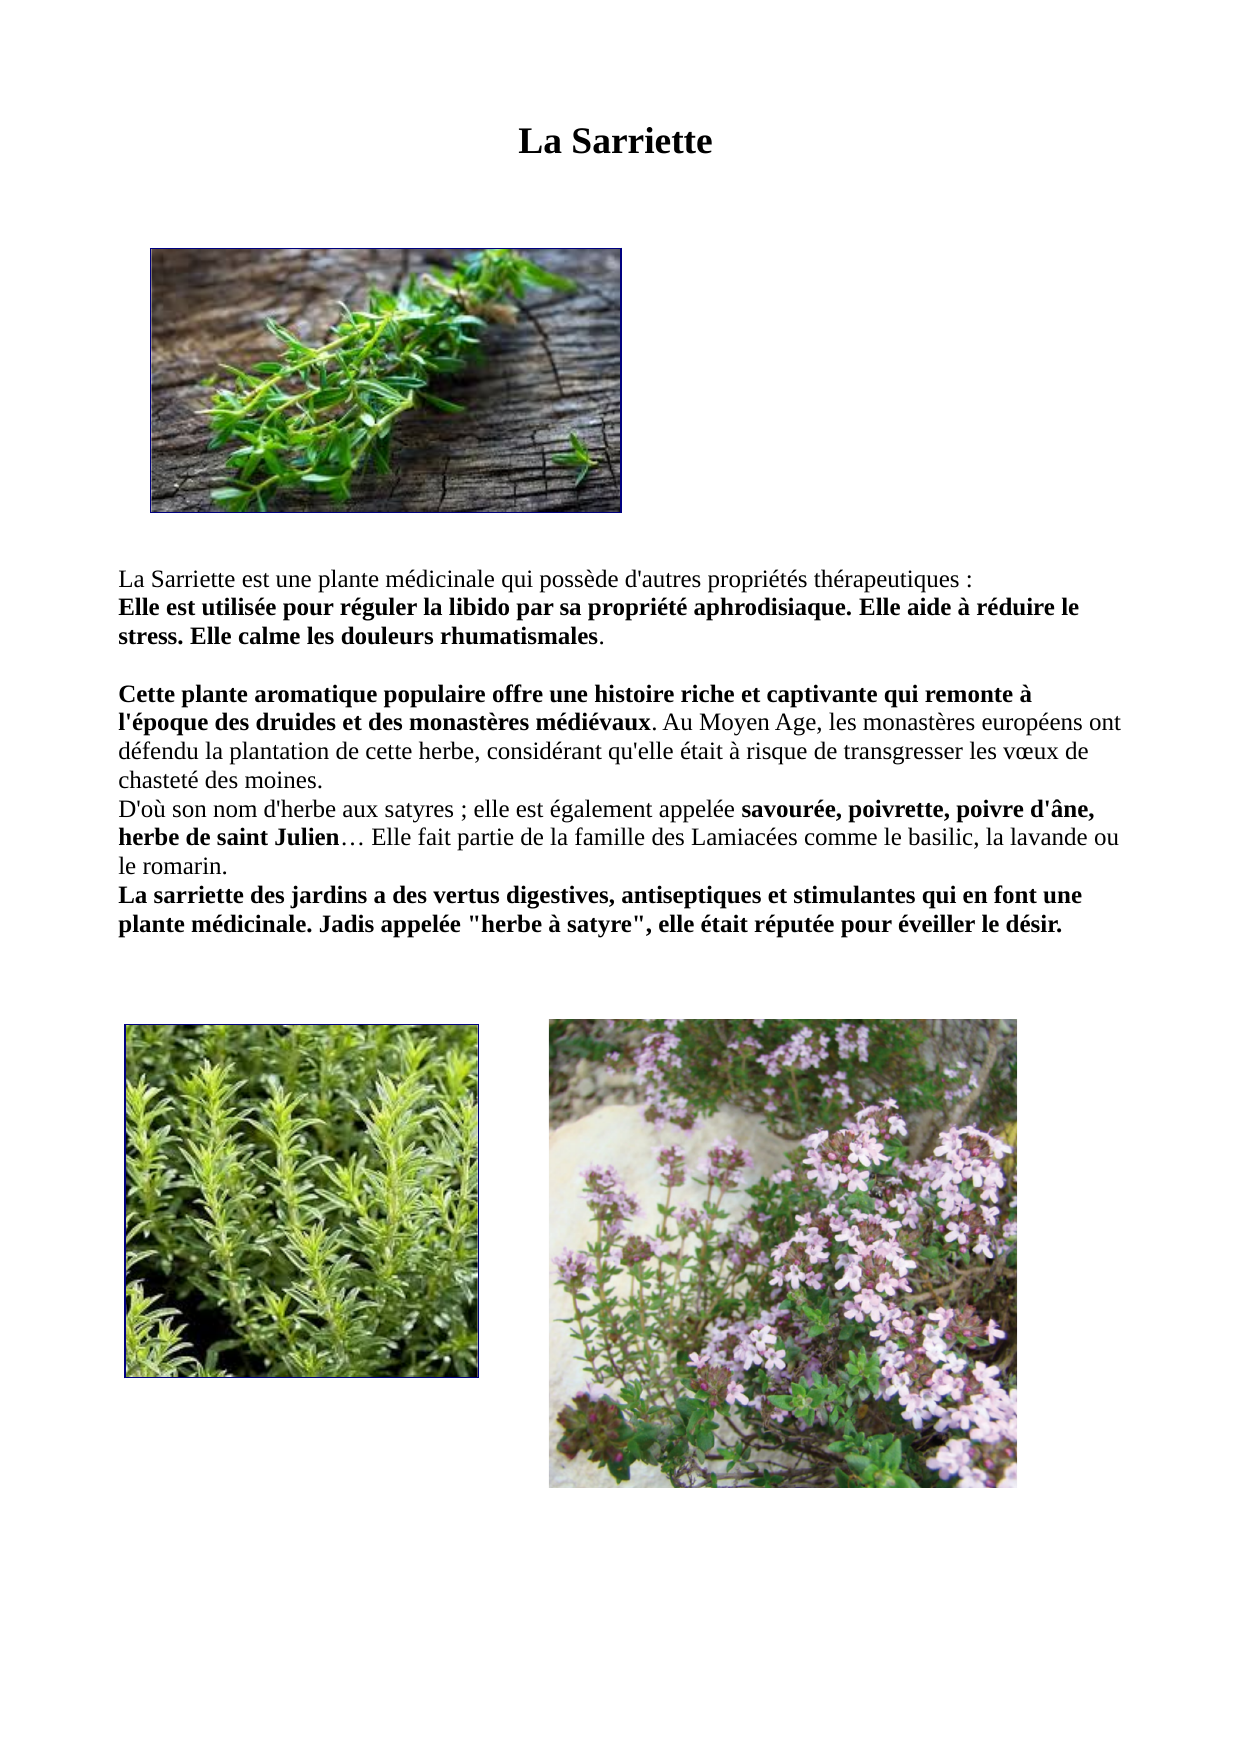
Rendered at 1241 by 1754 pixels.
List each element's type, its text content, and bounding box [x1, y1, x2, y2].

text Cette plante aromatique populaire offre une histoire riche et captivante qui remonte à l'époque des druides et des monastères médiévaux. Au Moyen Age, les monastères européens ont défendu la plantation de cette herbe, considérant qu'elle était à risque de transgresser les vœux de chasteté des moines. [118, 679, 1122, 794]
text D'où son nom d'herbe aux satyres ; elle est également appelée savourée, poivrette, poivre d'âne, herbe de saint Julien… Elle fait partie de la famille des Lamiacées comme le basilic, la lavande ou le romarin. [118, 794, 1122, 880]
text La Sarriette est une plante médicinale qui possède d'autres propriétés thérapeutiques : [118, 564, 1122, 592]
picture [548, 1019, 1018, 1488]
text La sarriette des jardins a des vertus digestives, antiseptiques et stimulantes qui en font une plante médicinale. Jadis appelée "herbe à satyre", elle était réputée pour éveiller le désir. [118, 880, 1122, 937]
picture [151, 249, 620, 512]
text Elle est utilisée pour réguler la libido par sa propriété aphrodisiaque. Elle aide à réduire le stress. Elle calme les douleurs rhumatismales. [118, 592, 1122, 650]
text La Sarriette [118, 118, 1122, 161]
picture [126, 1025, 478, 1377]
